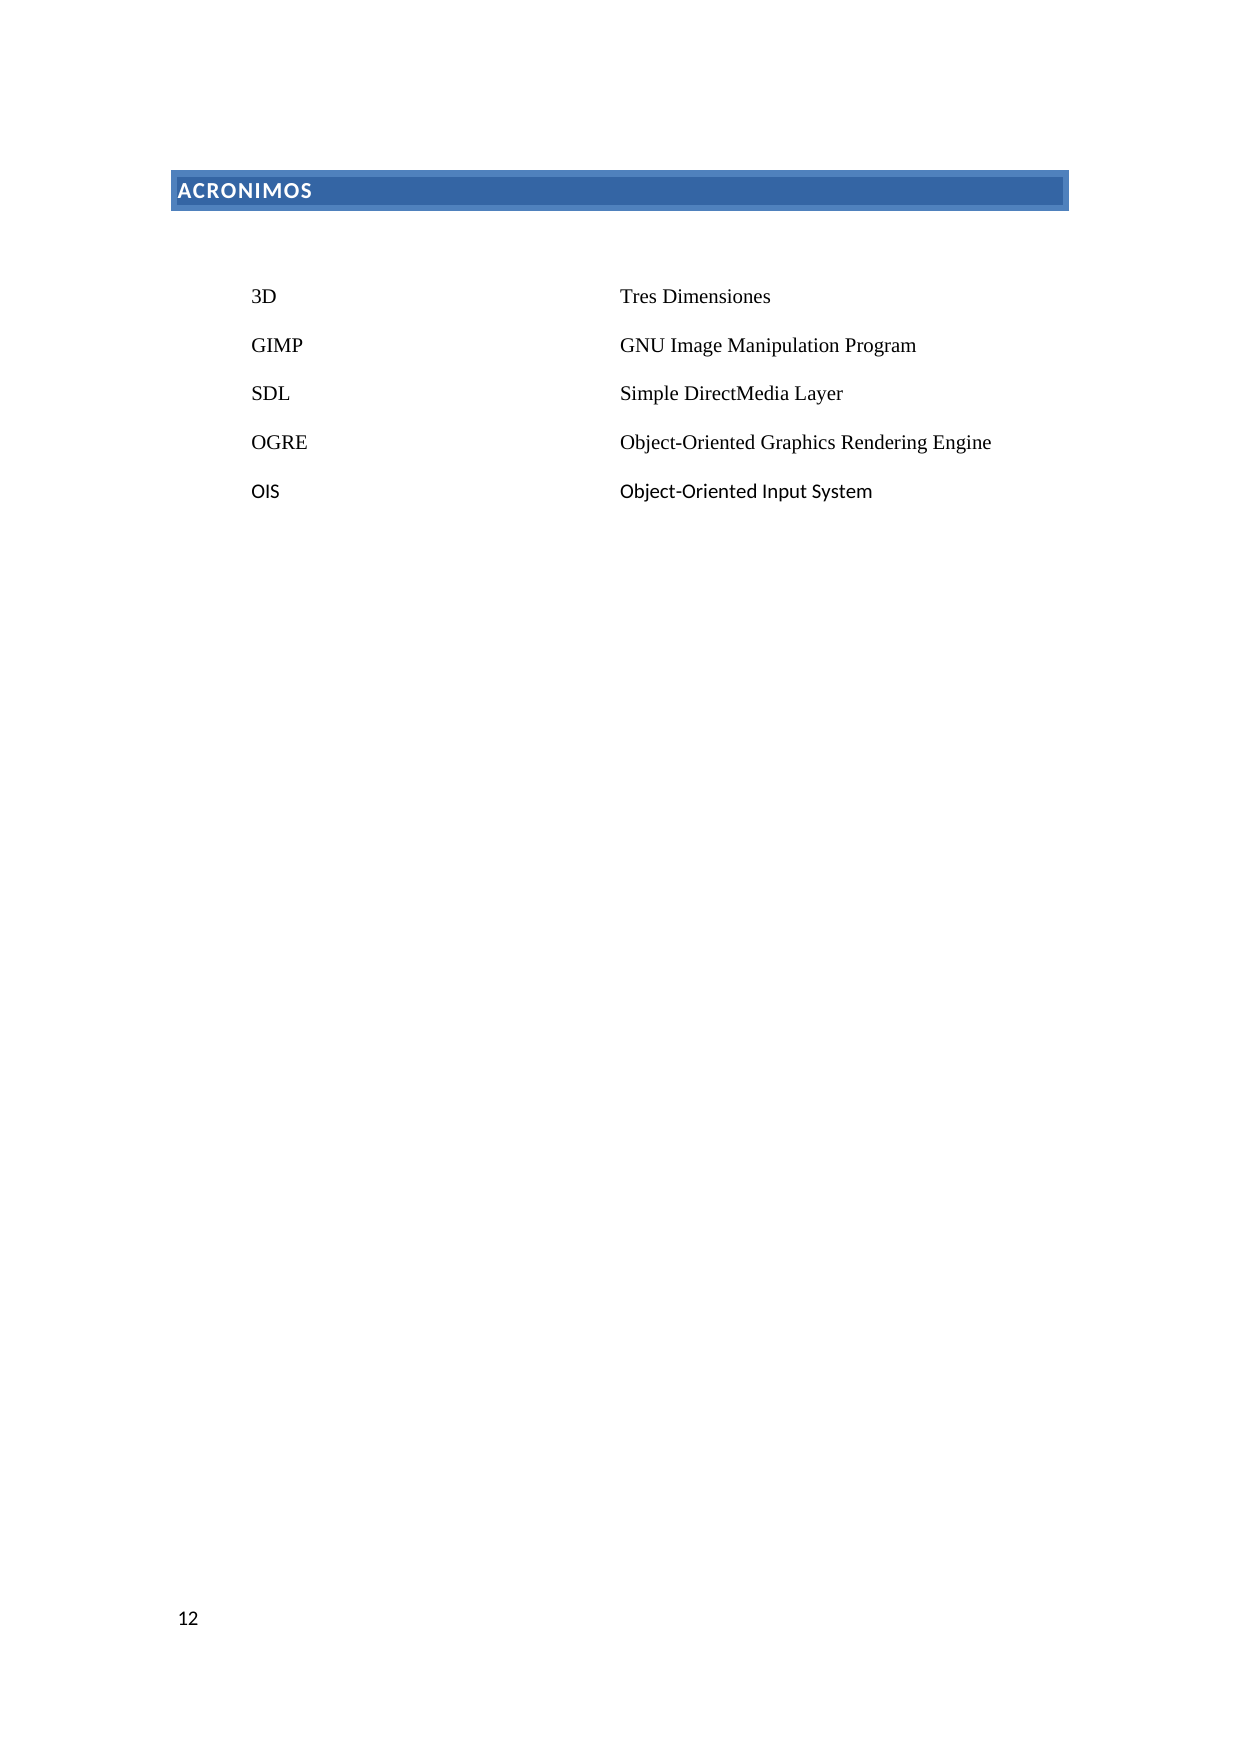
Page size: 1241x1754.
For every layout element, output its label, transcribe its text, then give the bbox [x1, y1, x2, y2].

text OGRE Object-Oriented Graphics Rendering Engine [177, 430, 1063, 454]
text GIMP GNU Image Manipulation Program [177, 333, 1063, 357]
text 3D Tres Dimensiones [177, 284, 1063, 308]
subtitle ACRONIMOS [177, 177, 1063, 205]
text OIS Object-Oriented Input System [177, 478, 1063, 503]
text SDL Simple DirectMedia Layer [251, 381, 1063, 405]
